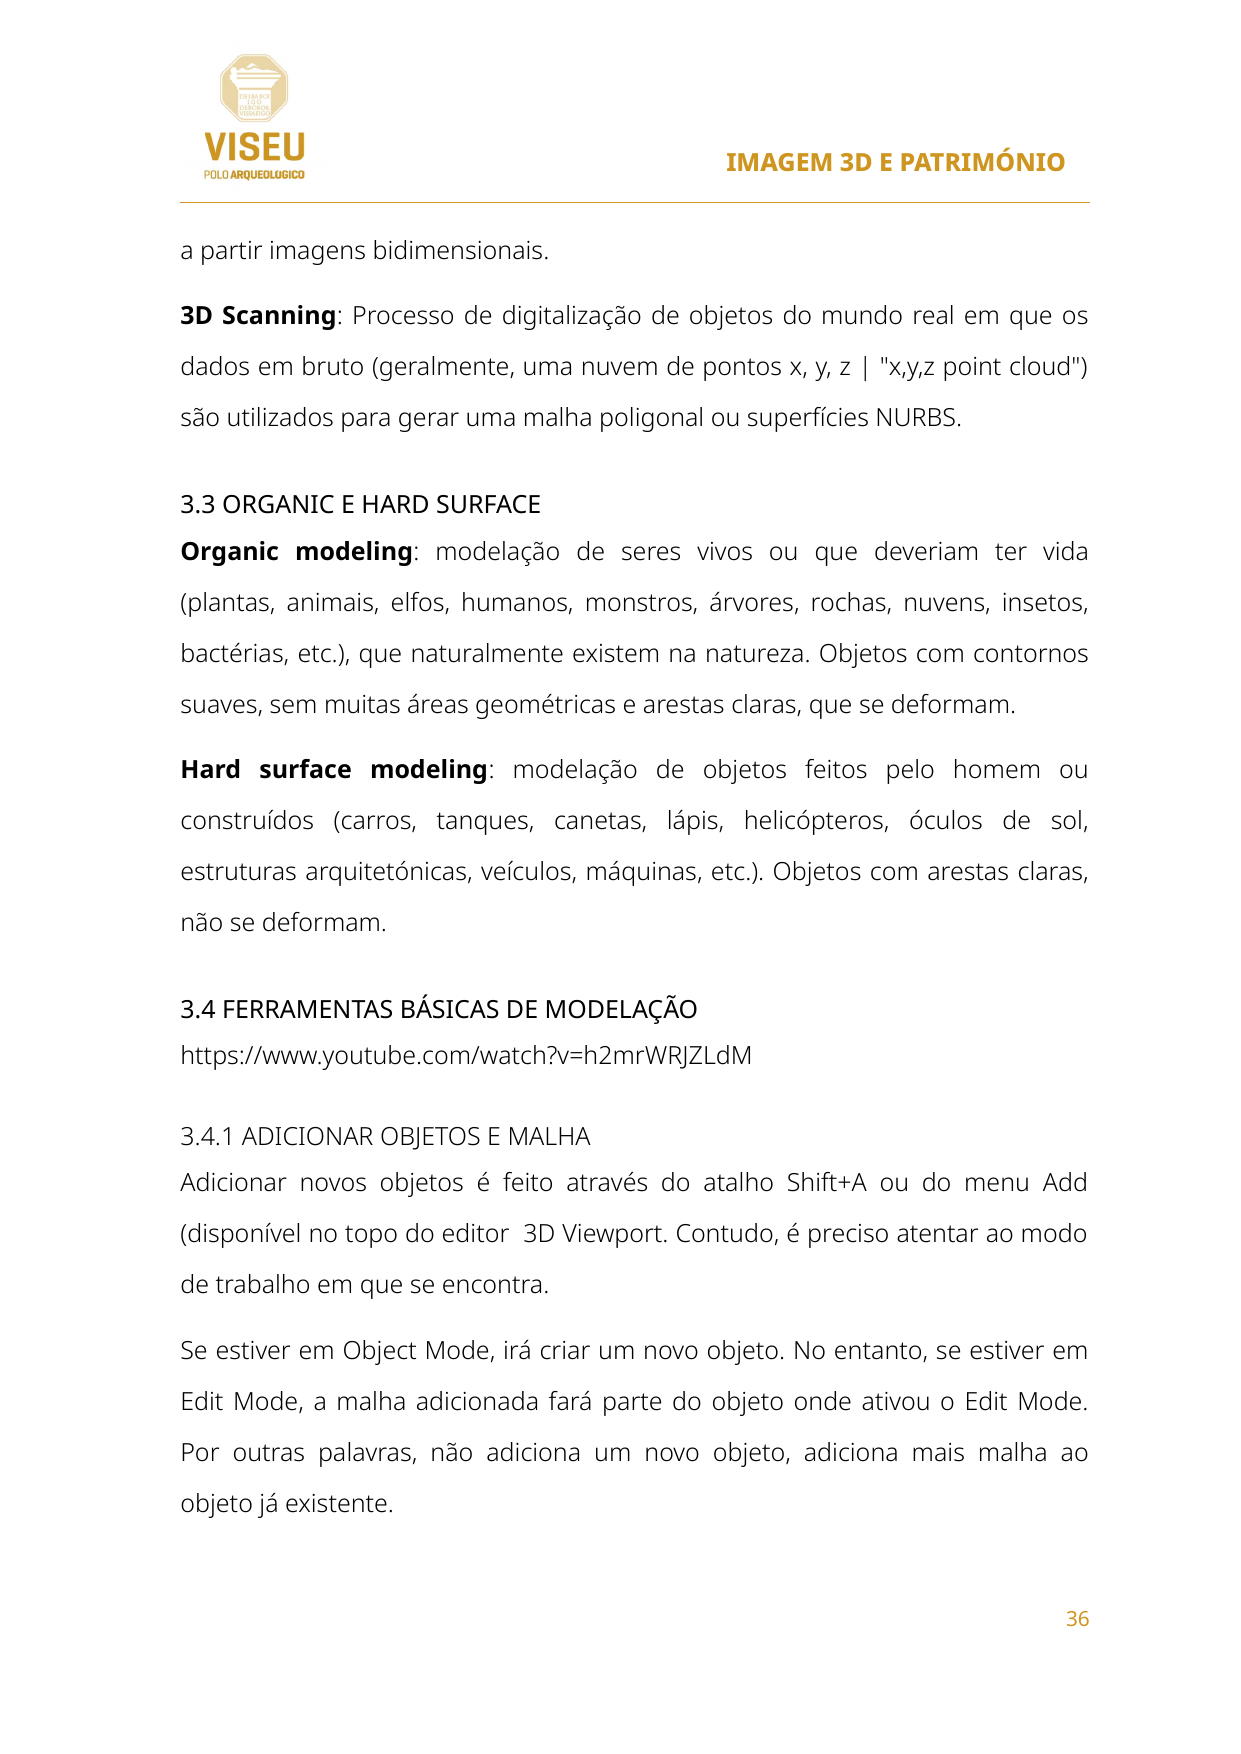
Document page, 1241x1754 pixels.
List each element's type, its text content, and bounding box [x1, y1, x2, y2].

text Hard surface modeling: modelação de objetos feitos pelo homem ou construídos (carros, tanques, canetas, lápis, helicópteros, óculos de sol, estruturas arquitetónicas, veículos, máquinas, etc.). Objetos com arestas claras, não se deformam. [180, 752, 1090, 939]
text 3D Scanning: Processo de digitalização de objetos do mundo real em que os dados em bruto (geralmente, uma nuvem de pontos x, y, z | "x,y,z point cloud") são utilizados para gerar uma malha poligonal ou superfícies NURBS. [180, 298, 1090, 434]
text Adicionar novos objetos é feito através do atalho Shift+A ou do menu Add (disponível no topo do editor 3D Viewport. Contudo, é preciso atentar ao modo de trabalho em que se encontra. [180, 1165, 1090, 1301]
subtitle 3.4 Ferramentas básicas de modelação [180, 991, 1090, 1026]
text Se estiver em Object Mode, irá criar um novo objeto. No entanto, se estiver em Edit Mode, a malha adicionada fará parte do objeto onde ativou o Edit Mode. Por outras palavras, não adiciona um novo objeto, adiciona mais malha ao objeto já existente. [180, 1332, 1090, 1520]
subtitle 3.4.1 Adicionar objetos e malha [180, 1118, 1090, 1152]
text Organic modeling: modelação de seres vivos ou que deveriam ter vida (plantas, animais, elfos, humanos, monstros, árvores, rochas, nuvens, insetos, bactérias, etc.), que naturalmente existem na natureza. Objetos com contornos suaves, sem muitas áreas geométricas e arestas claras, que se deformam. [180, 533, 1090, 720]
subtitle 3.3 Organic e Hard surface [180, 487, 1090, 521]
text https://www.youtube.com/watch?v=h2mrWRJZLdM [180, 1038, 1090, 1072]
text a partir imagens bidimensionais. [180, 232, 1090, 266]
